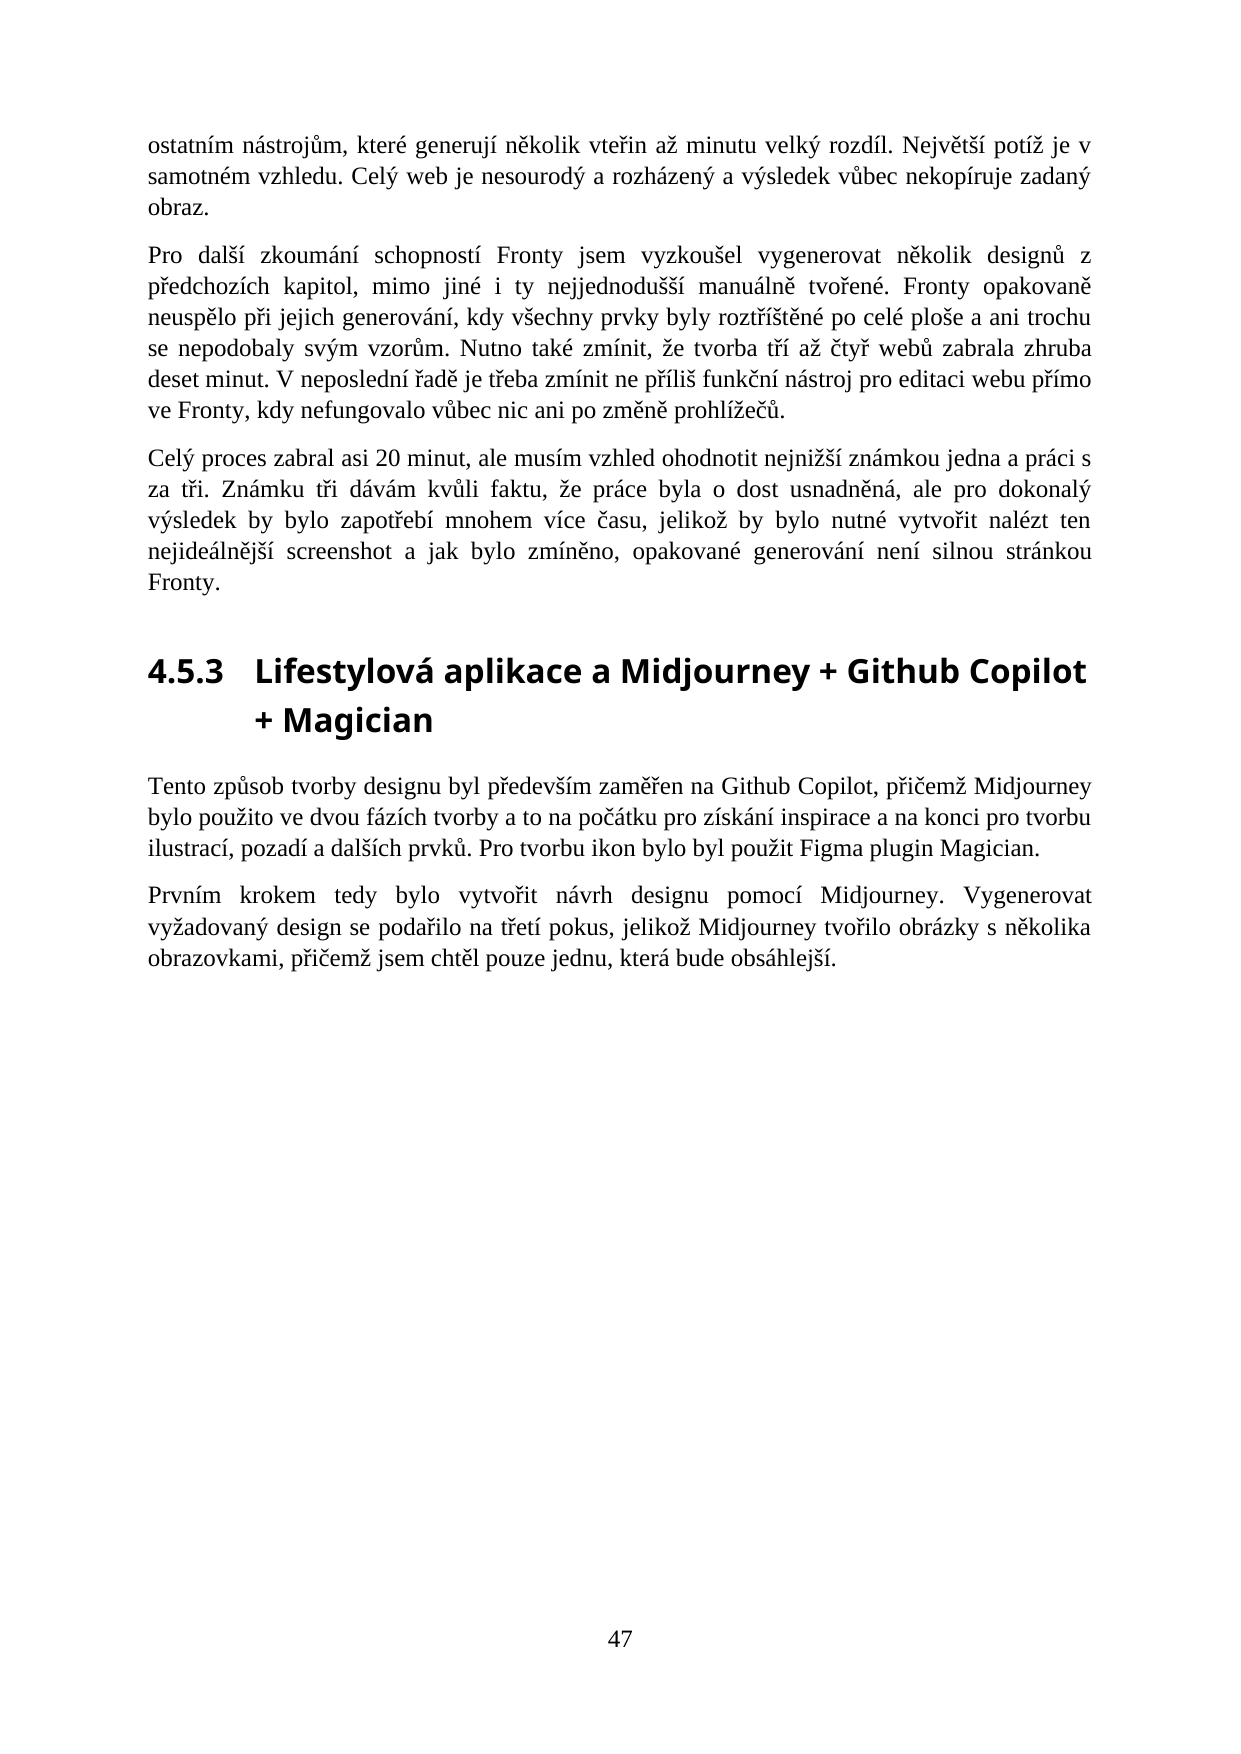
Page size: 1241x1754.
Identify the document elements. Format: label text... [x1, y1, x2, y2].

subtitle Lifestylová aplikace a Midjourney + Github Copilot + Magician [148, 648, 1092, 742]
text Prvním krokem tedy bylo vytvořit návrh designu pomocí Midjourney. Vygenerovat vyžadovaný design se podařilo na třetí pokus, jelikož Midjourney tvořilo obrázky s několika obrazovkami, přičemž jsem chtěl pouze jednu, která bude obsáhlejší. [148, 881, 1092, 971]
text Tento způsob tvorby designu byl především zaměřen na Github Copilot, přičemž Midjourney bylo použito ve dvou fázích tvorby a to na počátku pro získání inspirace a na konci pro tvorbu ilustrací, pozadí a dalších prvků. Pro tvorbu ikon bylo byl použit Figma plugin Magician. [148, 771, 1092, 862]
text Celý proces zabral asi 20 minut, ale musím vzhled ohodnotit nejnižší známkou jedna a práci s za tři. Známku tři dávám kvůli faktu, že práce byla o dost usnadněná, ale pro dokonalý výsledek by bylo zapotřebí mnohem více času, jelikož by bylo nutné vytvořit nalézt ten nejideálnější screenshot a jak bylo zmíněno, opakované generování není silnou stránkou Fronty. [148, 443, 1092, 596]
text ostatním nástrojům, které generují několik vteřin až minutu velký rozdíl. Největší potíž je v samotném vzhledu. Celý web je nesourodý a rozházený a výsledek vůbec nekopíruje zadaný obraz. [148, 130, 1092, 221]
text Pro další zkoumání schopností Fronty jsem vyzkoušel vygenerovat několik designů z předchozích kapitol, mimo jiné i ty nejjednodušší manuálně tvořené. Fronty opakovaně neuspělo při jejich generování, kdy všechny prvky byly roztříštěné po celé ploše a ani trochu se nepodobaly svým vzorům. Nutno také zmínit, že tvorba tří až čtyř webů zabrala zhruba deset minut. V neposlední řadě je třeba zmínit ne příliš funkční nástroj pro editaci webu přímo ve Fronty, kdy nefungovalo vůbec nic ani po změně prohlížečů. [148, 240, 1092, 424]
